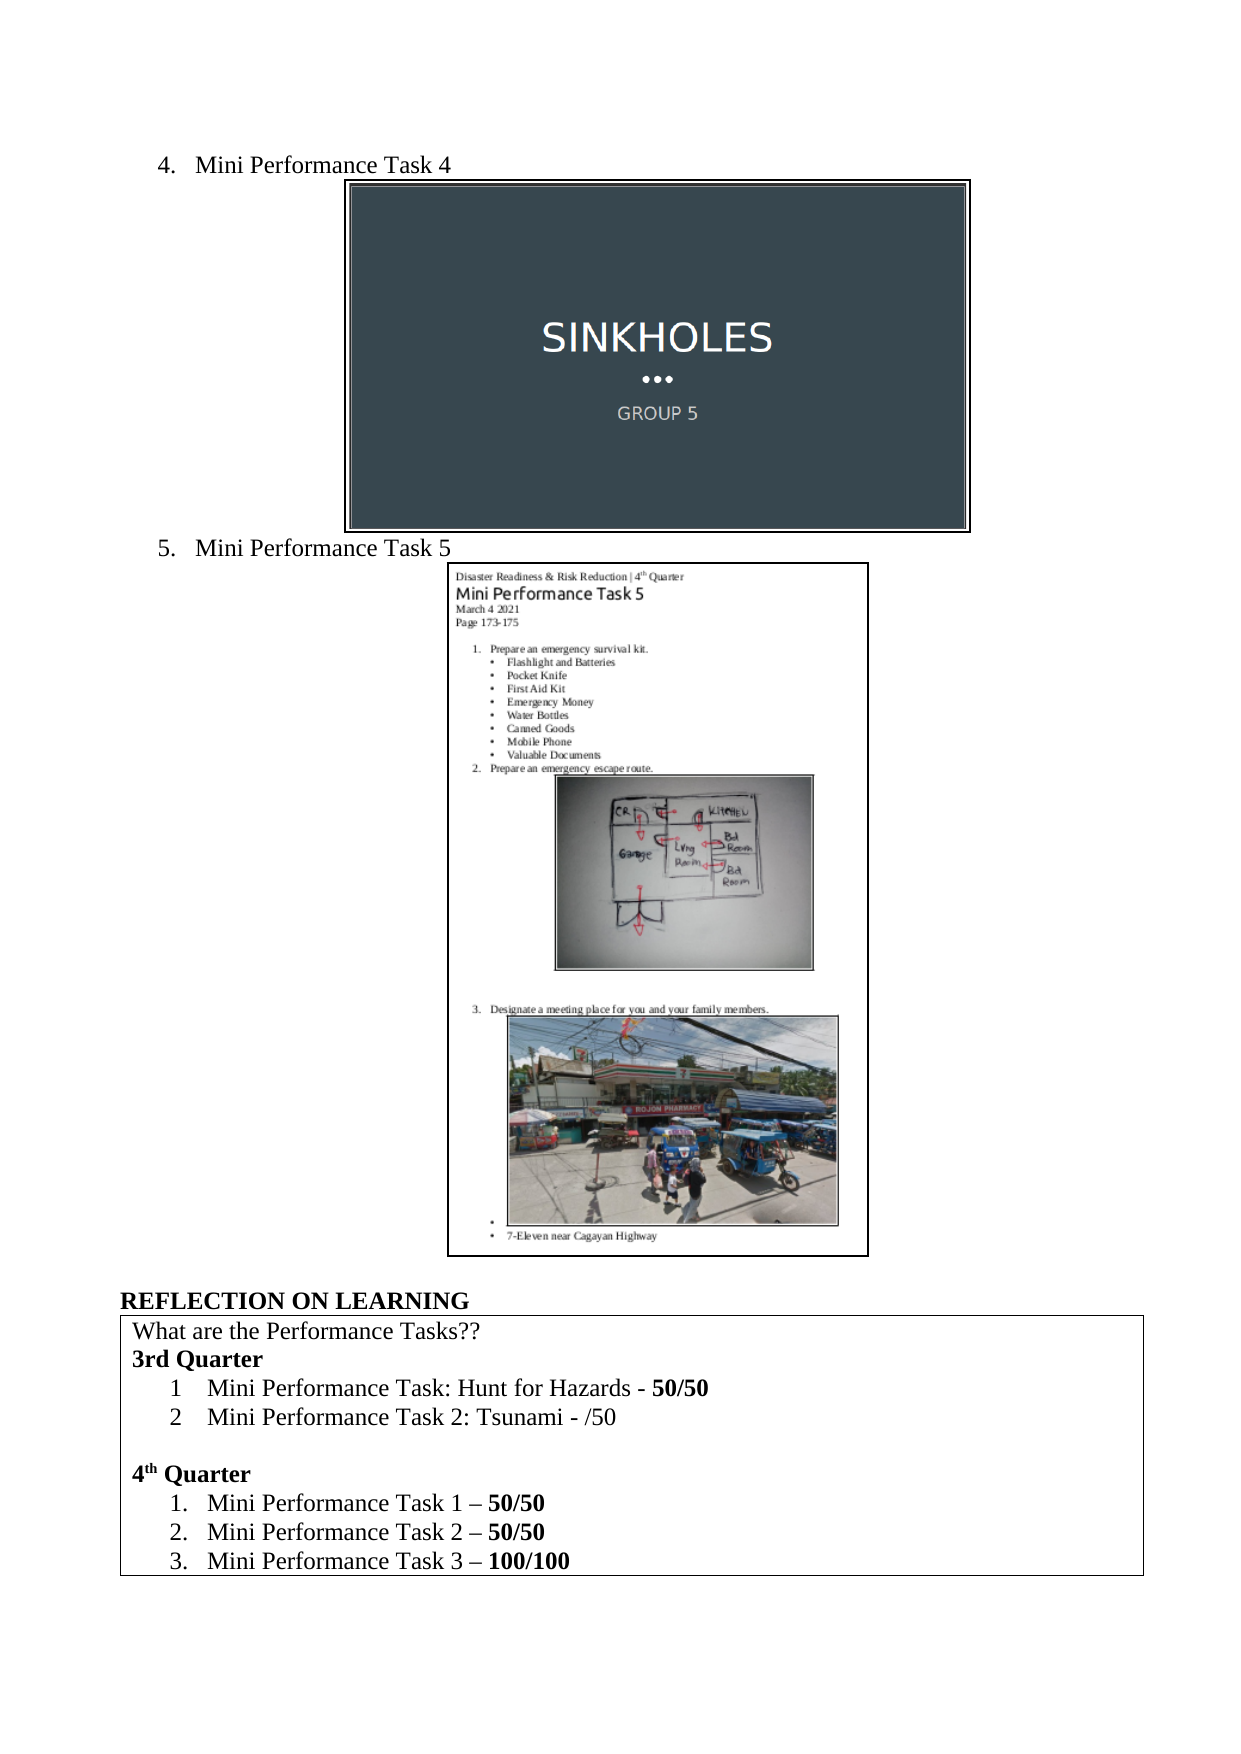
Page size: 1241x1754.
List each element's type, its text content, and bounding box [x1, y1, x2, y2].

picture [451, 567, 864, 1253]
list Mini Performance Task 4 [157, 150, 1120, 179]
list Mini Performance Task 5 [157, 533, 1120, 562]
table_header What are the Performance Tasks?? 3rd Quarter Mini Performance Task: Hunt for Hazards - 50/50 Mini Performance Task 2: Tsunami - /50 4th Quarter Mini Performance Task 1 – 50/50 Mini Performance Task 2 – 50/50 Mini Performance Task 3 – 100/100 Mini Performance Task 4 – 50/50 Mini Performance Task 5 – /50 [121, 1316, 1143, 1574]
text REFLECTION ON LEARNING [120, 1286, 1120, 1315]
picture [349, 183, 967, 529]
